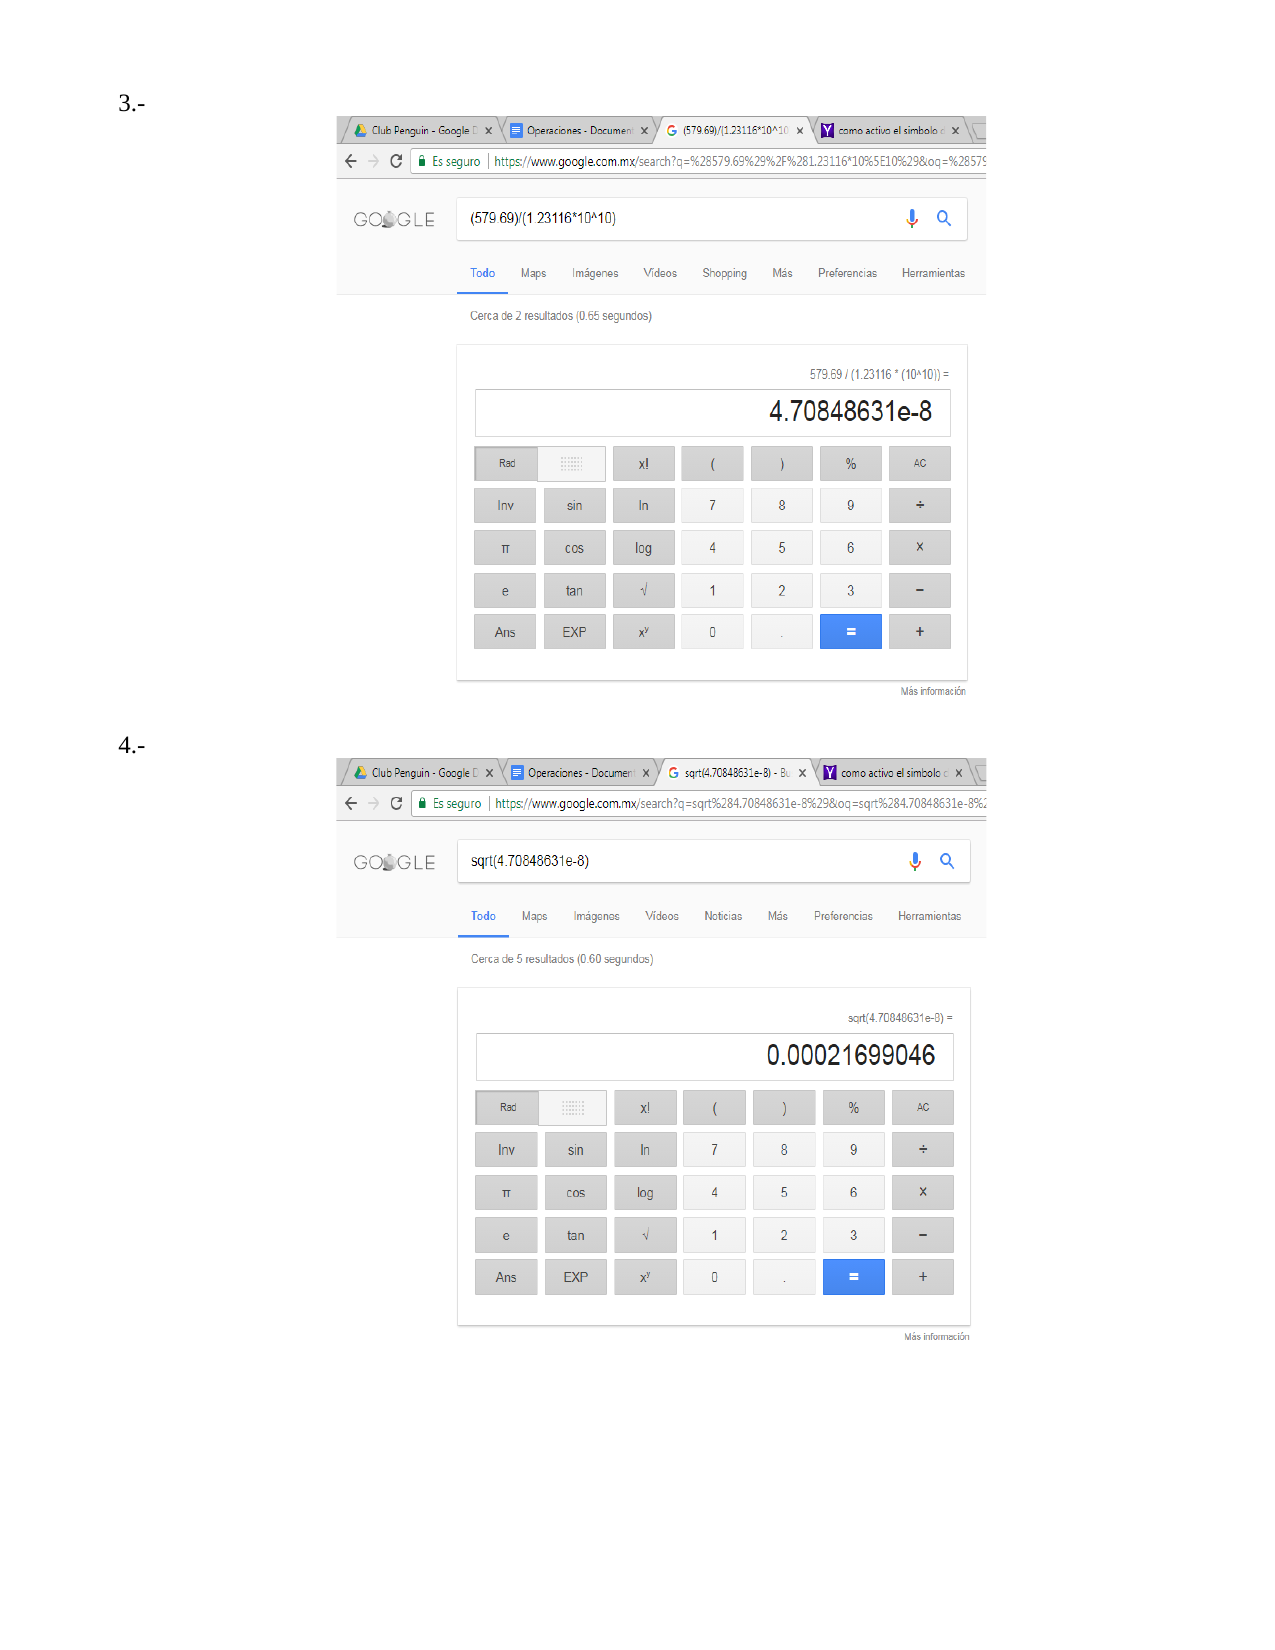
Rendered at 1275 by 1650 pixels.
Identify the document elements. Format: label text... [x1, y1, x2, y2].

text 4.- [118, 730, 1205, 759]
text 3.- [118, 88, 1205, 117]
